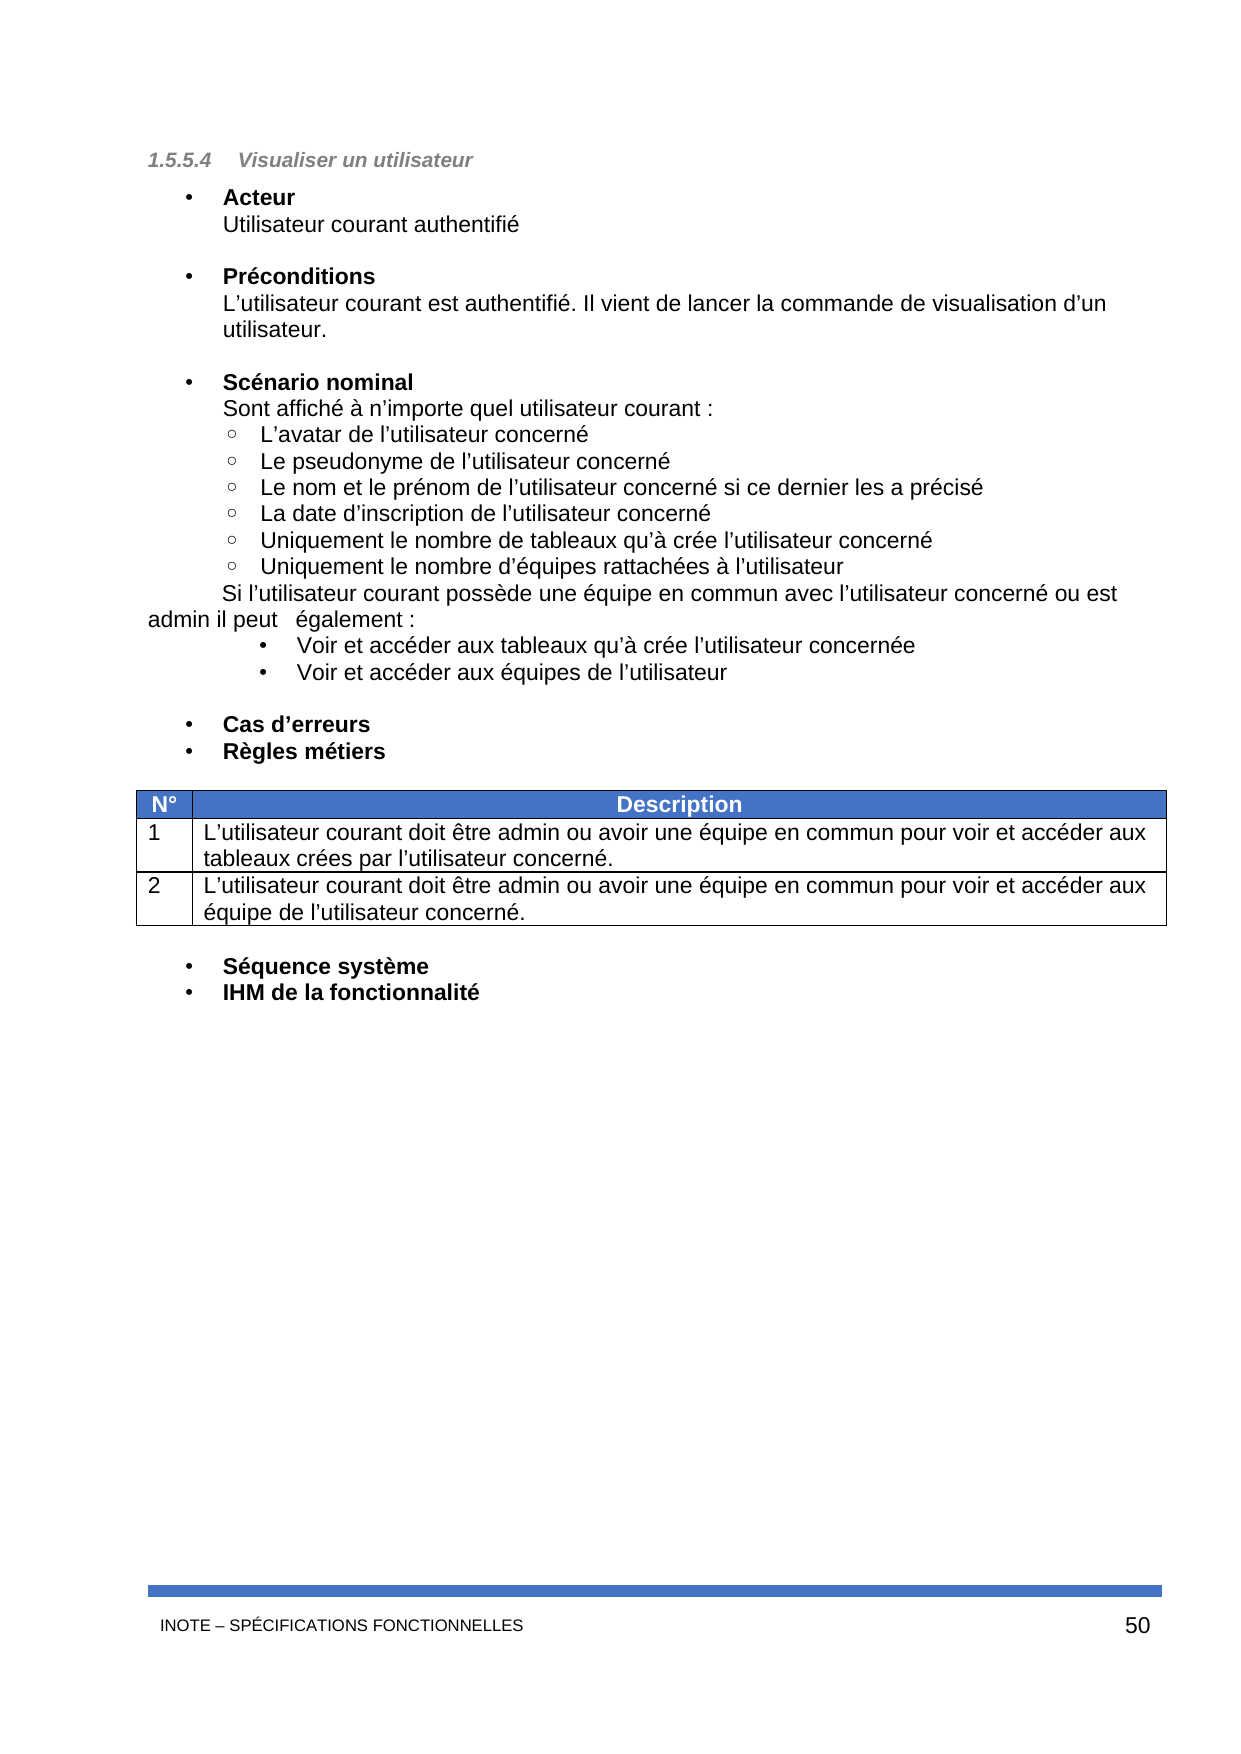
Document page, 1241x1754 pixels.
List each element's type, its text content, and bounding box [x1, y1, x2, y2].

list Scénario nominal [185, 369, 1162, 395]
table_cell 2 [137, 873, 192, 925]
list IHM de la fonctionnalité [185, 979, 1162, 1005]
list Cas d’erreurs [185, 711, 1162, 738]
table_cell L’utilisateur courant doit être admin ou avoir une équipe en commun pour voir et accéder aux tableaux crées par l’utilisateur concerné. [193, 819, 1166, 871]
table_cell 1 [137, 819, 192, 871]
table_header N° [137, 791, 192, 818]
list Uniquement le nombre de tableaux qu’à crée l’utilisateur concerné [223, 527, 1162, 553]
table_header Description [193, 791, 1166, 818]
list Utilisateur courant authentifié [185, 211, 1162, 237]
list Règles métiers [185, 738, 1162, 764]
list Sont affiché à n’importe quel utilisateur courant : [185, 395, 1162, 421]
list Préconditions [185, 263, 1162, 289]
list Acteur [185, 184, 1162, 211]
subtitle Visualiser un utilisateur [148, 148, 1162, 172]
list L’avatar de l’utilisateur concerné [223, 421, 1162, 448]
list Le nom et le prénom de l’utilisateur concerné si ce dernier les a précisé [223, 474, 1162, 500]
table_cell L’utilisateur courant doit être admin ou avoir une équipe en commun pour voir et accéder aux équipe de l’utilisateur concerné. [193, 873, 1166, 925]
list Uniquement le nombre d’équipes rattachées à l’utilisateur [223, 553, 1162, 579]
list Le pseudonyme de l’utilisateur concerné [223, 448, 1162, 474]
list Voir et accéder aux équipes de l’utilisateur [259, 658, 1162, 685]
list La date d’inscription de l’utilisateur concerné [223, 500, 1162, 527]
list Séquence système [185, 953, 1162, 979]
list Voir et accéder aux tableaux qu’à crée l’utilisateur concernée [259, 632, 1162, 658]
list L’utilisateur courant est authentifié. Il vient de lancer la commande de visualisation d’un utilisateur. [185, 289, 1162, 342]
text Si l’utilisateur courant possède une équipe en commun avec l’utilisateur concerné ou est admin il peut également : [148, 579, 1162, 632]
